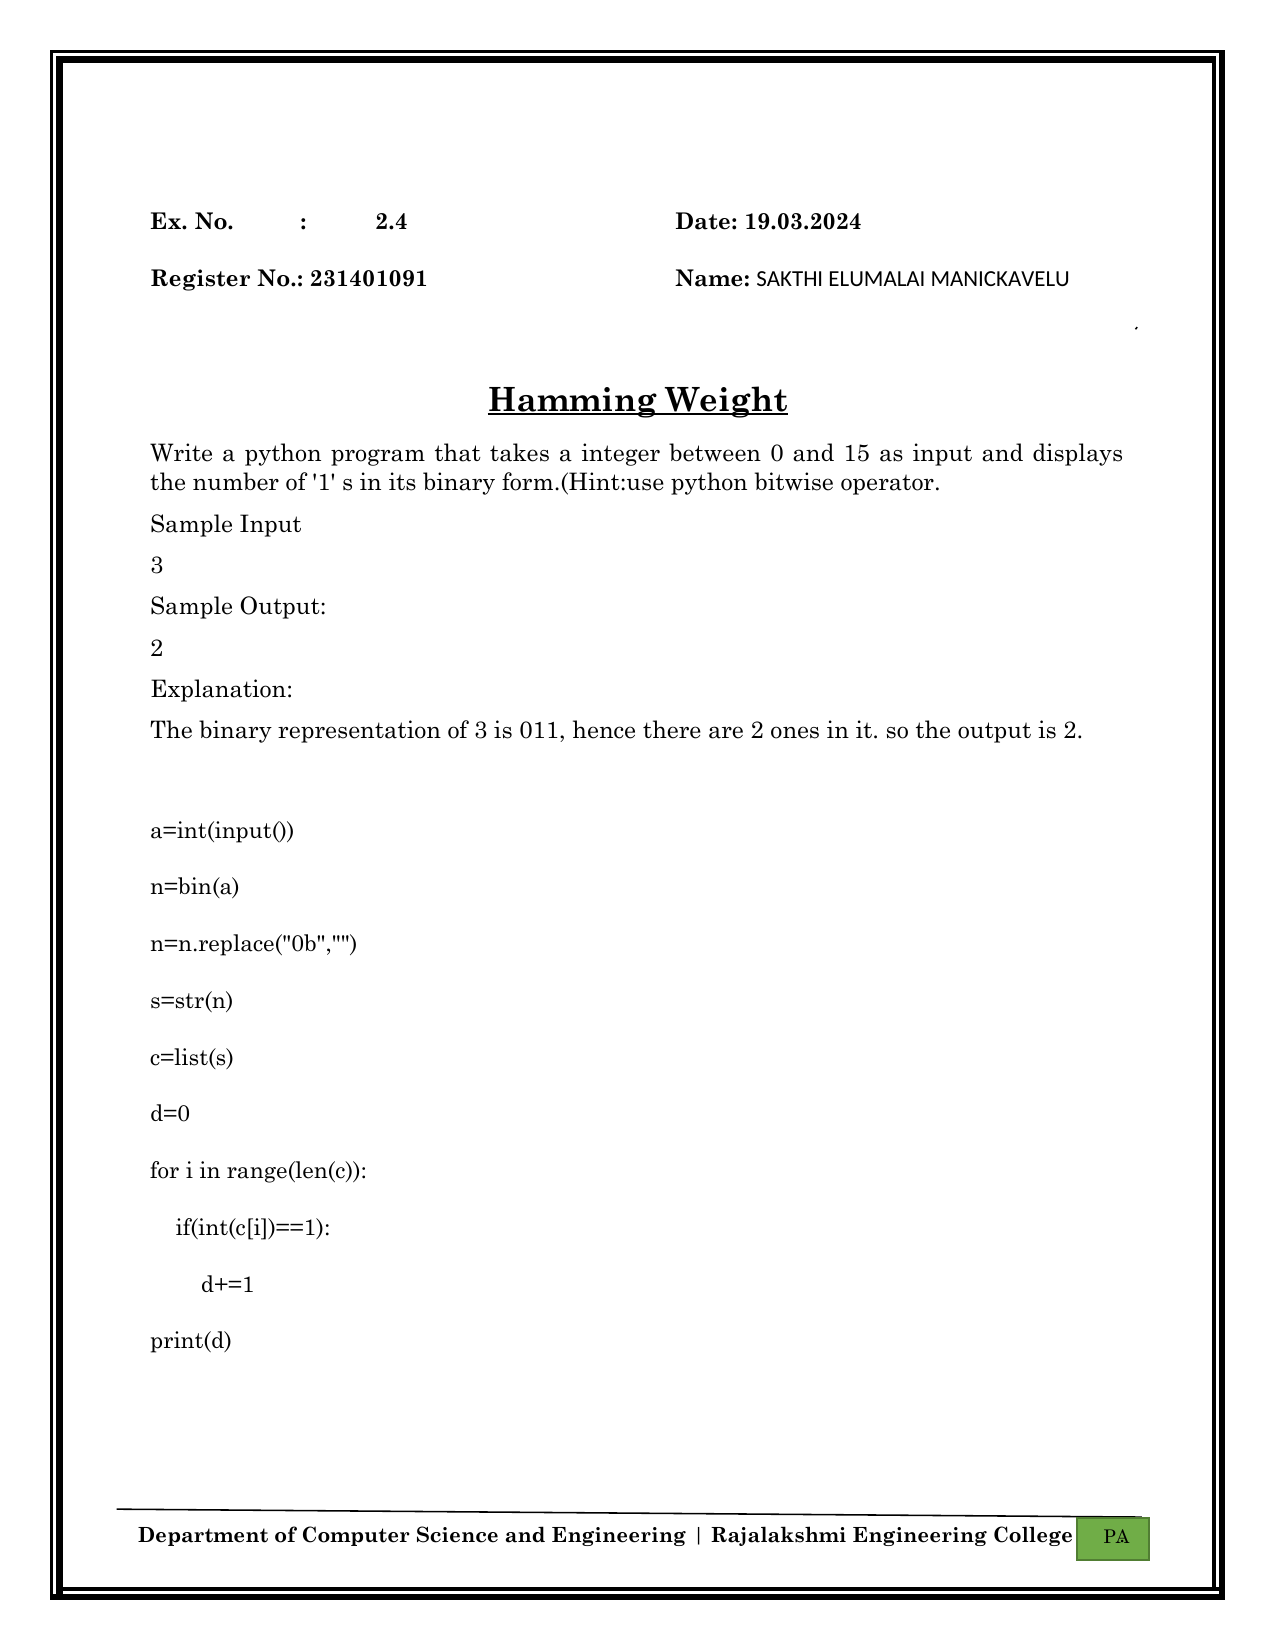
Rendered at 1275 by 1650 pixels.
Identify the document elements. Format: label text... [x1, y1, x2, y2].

text d+=1 [150, 1269, 1125, 1297]
text c=list(s) [150, 1042, 1125, 1070]
text Explanation: [150, 674, 1125, 703]
text 3 [150, 550, 1125, 578]
text a=int(input()) [150, 815, 1125, 843]
text 2 [150, 632, 1125, 661]
text Sample Output: [150, 591, 1125, 620]
text print(d) [150, 1326, 1125, 1354]
text Write a python program that takes a integer between 0 and 15 as input and displays the number of '1' s in its binary form.(Hint:use python bitwise operator. [150, 438, 1125, 496]
text Sample Input [150, 508, 1125, 537]
text s=str(n) [150, 986, 1125, 1013]
text n=n.replace("0b","") [150, 929, 1125, 957]
text for i in range(len(c)): [150, 1156, 1125, 1184]
text Register No.: 231401091 Name: SAKTHI ELUMALAI MANICKAVELU [150, 264, 1125, 292]
text Ex. No. : 2.4 Date: 19.03.2024 [150, 207, 1125, 235]
text if(int(c[i])==1): [150, 1213, 1125, 1240]
text The binary representation of 3 is 011, hence there are 2 ones in it. so the output is 2. [150, 715, 1125, 744]
text Hamming Weight [150, 378, 1125, 418]
text n=bin(a) [150, 872, 1125, 900]
text d=0 [150, 1099, 1125, 1127]
